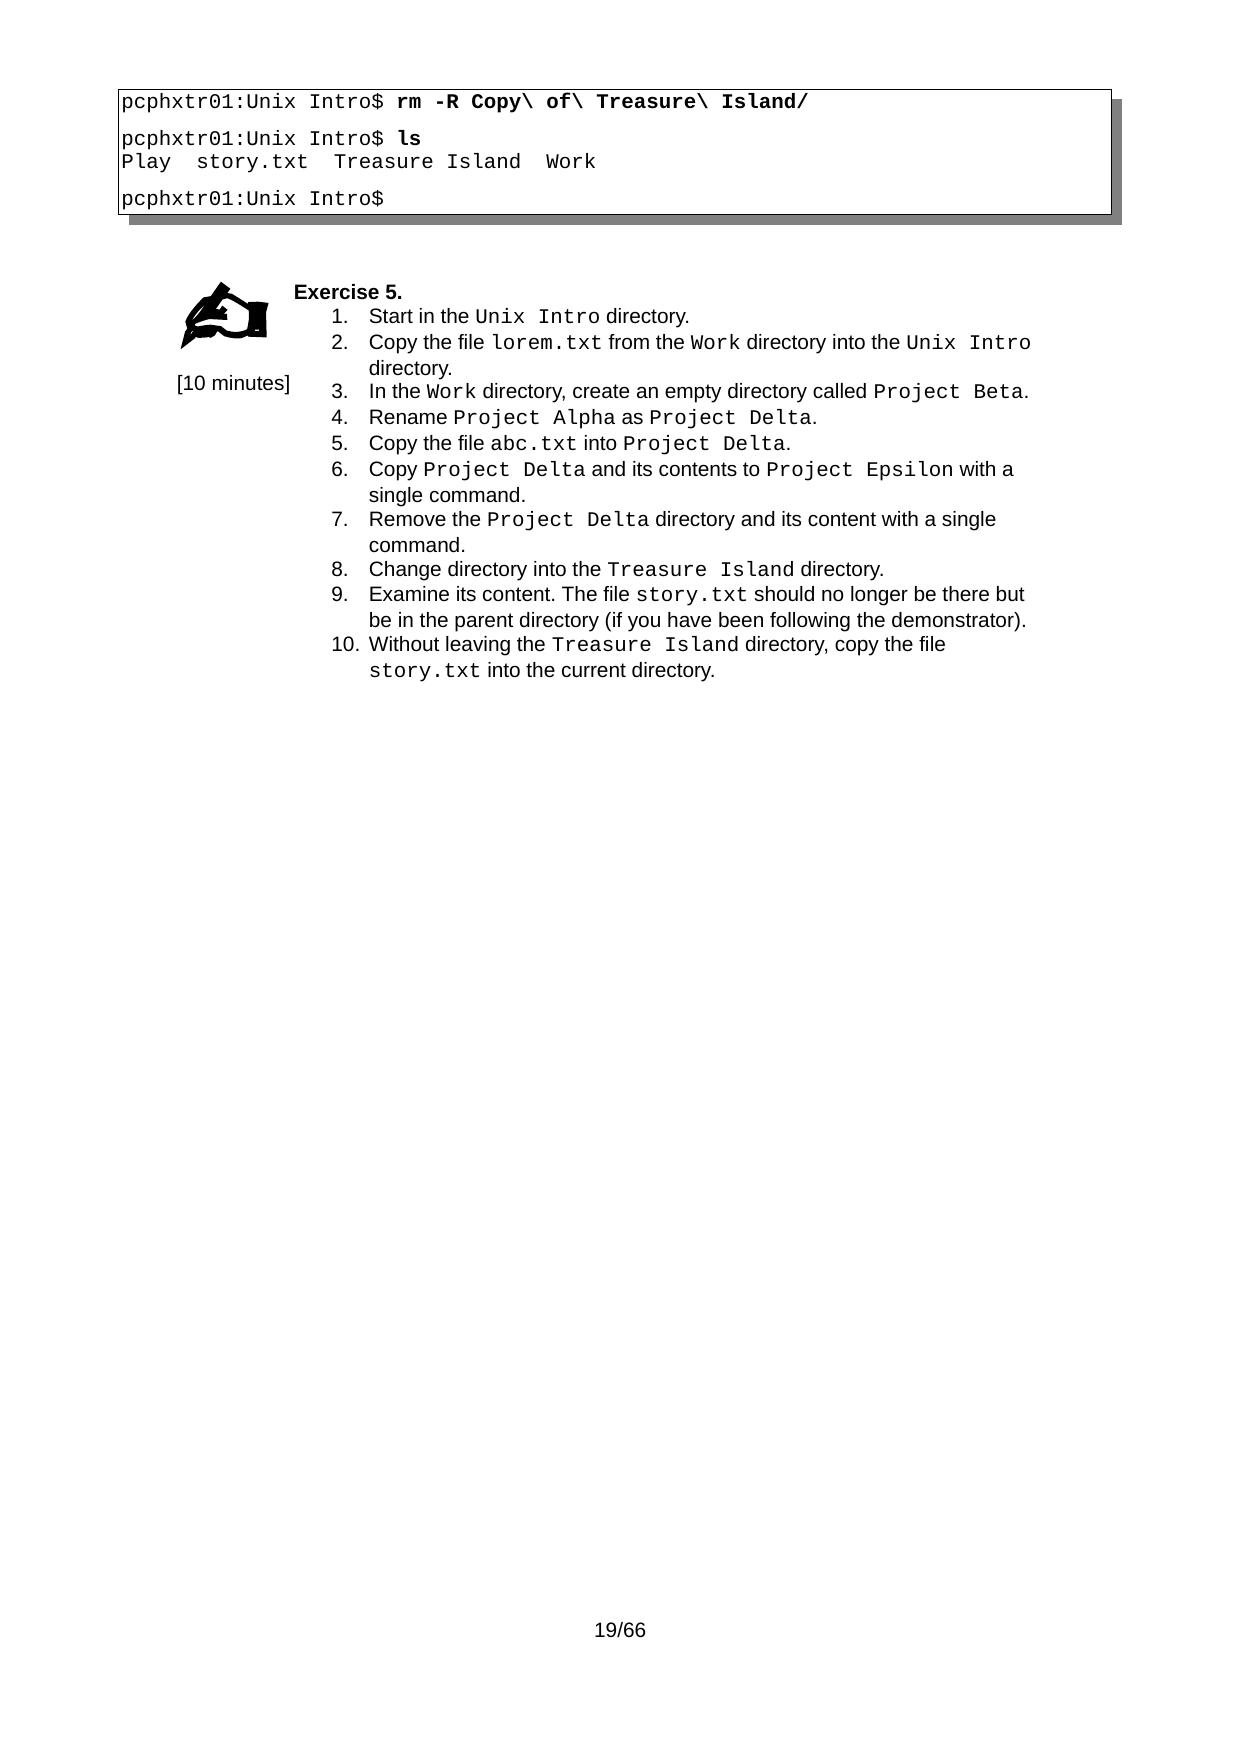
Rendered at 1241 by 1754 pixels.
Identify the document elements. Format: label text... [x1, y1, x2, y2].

text pcphxtr01:Unix Intro$ rm -R Copy\ of\ Treasure\ Island/ [119, 90, 1111, 115]
table_header Start in the Unix Intro directory. Copy the file lorem.txt from the Work directory into the Unix Intro directory. In the Work directory, create an empty directory called Project Beta. Rename Project Alpha as Project Delta. Copy the file abc.txt into Project Delta. Copy Project Delta and its contents to Project Epsilon with a single command. Remove the Project Delta directory and its content with a single command. Change directory into the Treasure Island directory. Examine its content. The file story.txt should no longer be there but be in the parent directory (if you have been following the demonstrator). Without leaving the Treasure Island directory, copy the file story.txt into the current directory. [294, 280, 1048, 684]
text pcphxtr01:Unix Intro$ ls Play story.txt Treasure Island Work [119, 125, 1111, 175]
text pcphxtr01:Unix Intro$ [119, 184, 1111, 214]
table_header  [10 minutes] [177, 280, 294, 684]
